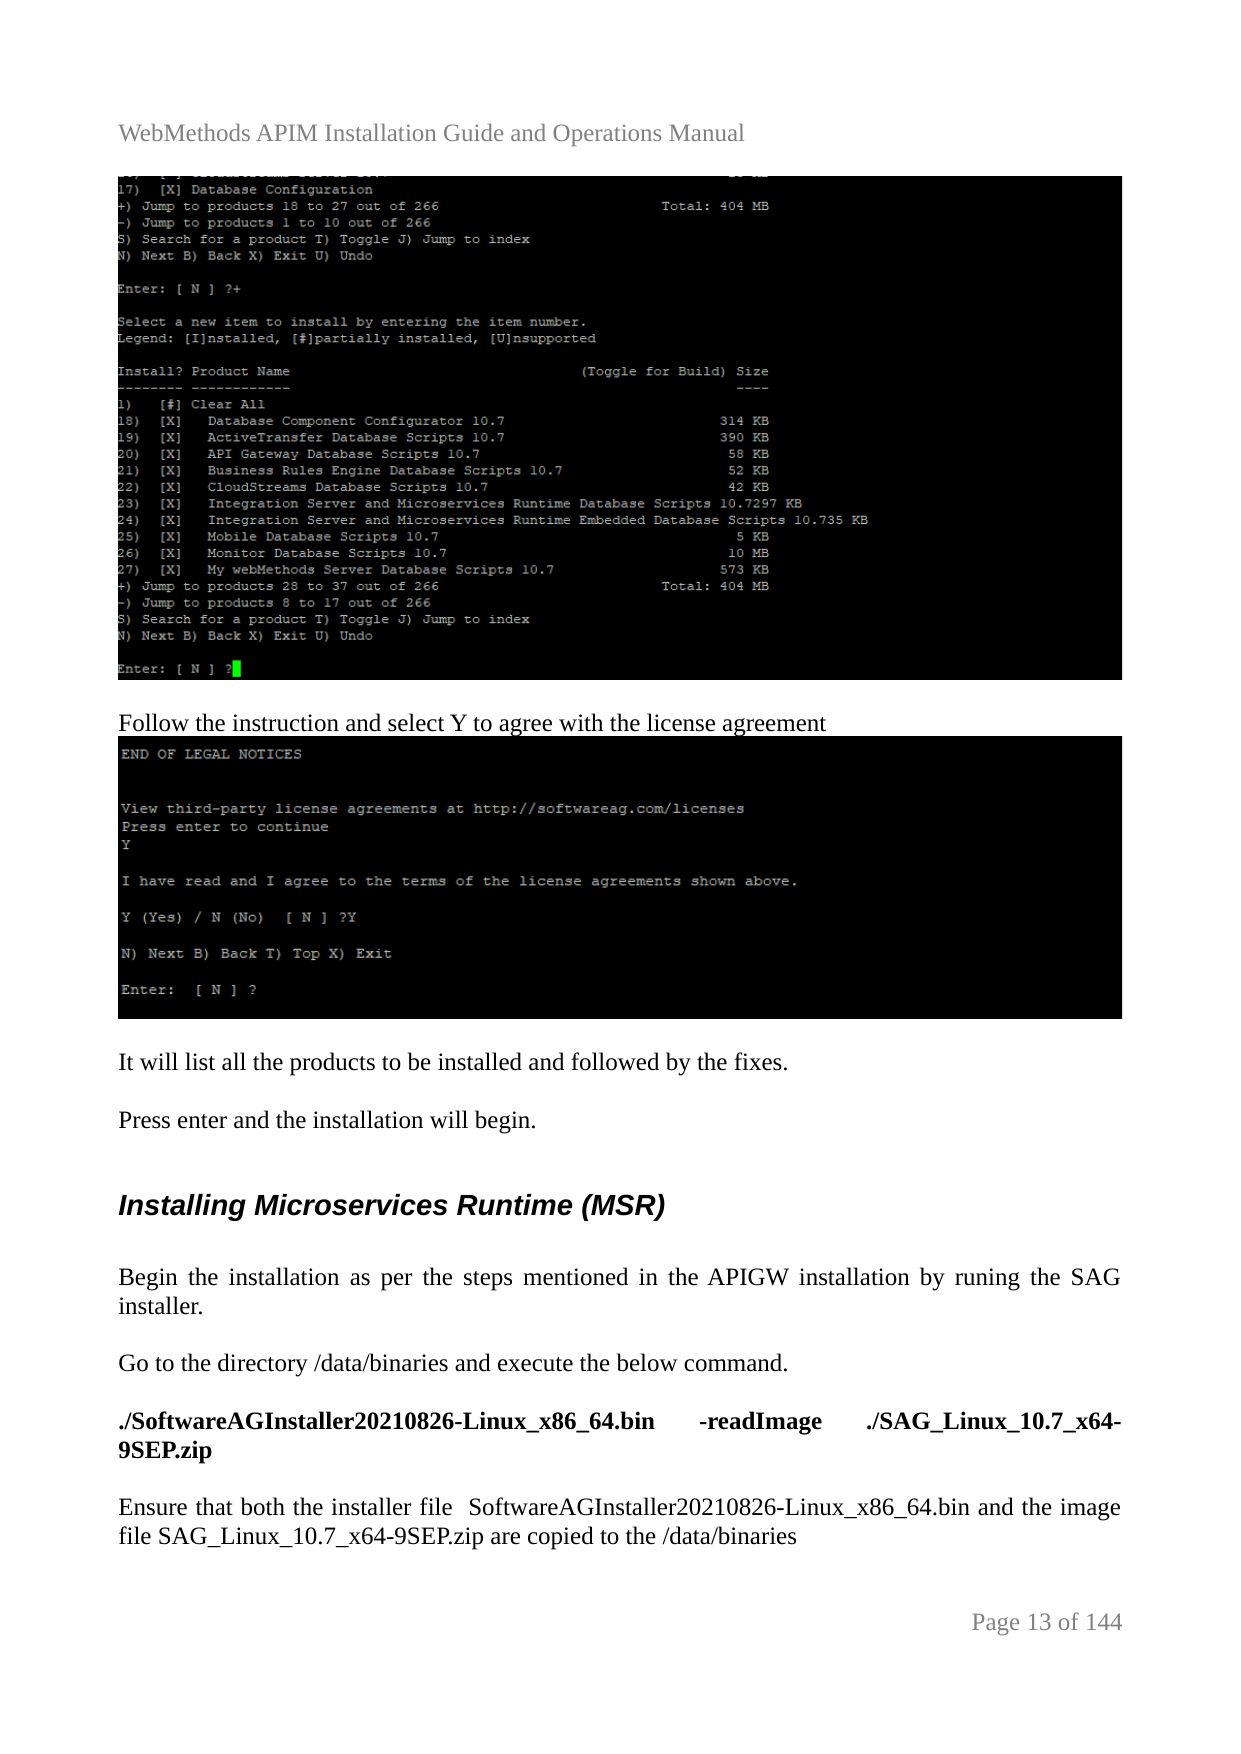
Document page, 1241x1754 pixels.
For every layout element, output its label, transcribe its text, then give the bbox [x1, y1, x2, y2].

text ./SoftwareAGInstaller20210826-Linux_x86_64.bin -readImage ./SAG_Linux_10.7_x64-9SEP.zip [118, 1406, 1122, 1463]
text Begin the installation as per the steps mentioned in the APIGW installation by runing the SAG installer. [118, 1262, 1122, 1320]
text It will list all the products to be installed and followed by the fixes. [118, 1047, 1122, 1076]
text Follow the instruction and select Y to agree with the license agreement [118, 708, 1122, 736]
picture [118, 176, 1123, 680]
subtitle Installing Microservices Runtime (MSR) [118, 1187, 1122, 1221]
text Ensure that both the installer file SoftwareAGInstaller20210826-Linux_x86_64.bin and the image file SAG_Linux_10.7_x64-9SEP.zip are copied to the /data/binaries [118, 1492, 1122, 1550]
picture [118, 736, 1123, 1019]
text Go to the directory /data/binaries and execute the below command. [118, 1348, 1122, 1377]
text Press enter and the installation will begin. [118, 1105, 1122, 1134]
